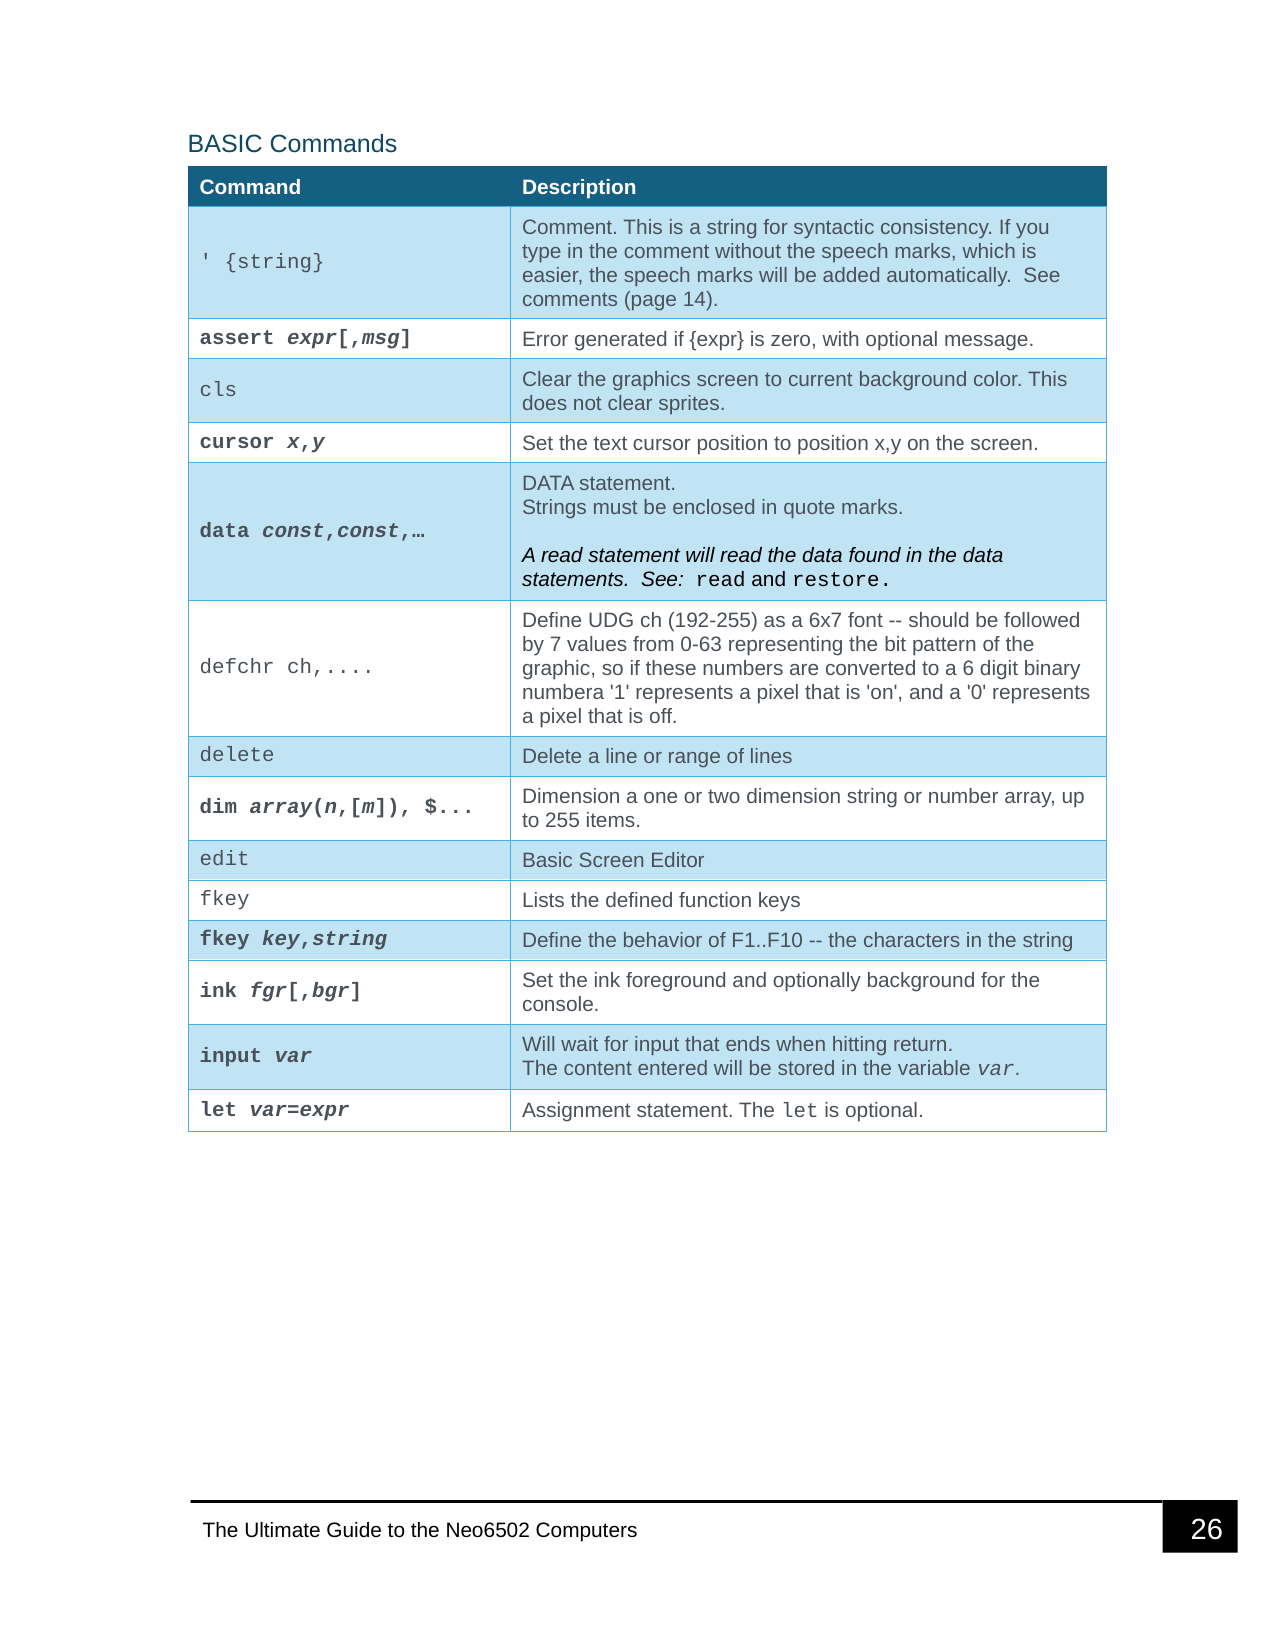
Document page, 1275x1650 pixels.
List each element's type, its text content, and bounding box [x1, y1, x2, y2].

subtitle BASIC Commands [187, 129, 1162, 158]
table_cell defchr ch,.... [189, 601, 510, 736]
table_cell Lists the defined function keys [511, 881, 1106, 919]
table_cell Error generated if {expr} is zero, with optional message. [511, 319, 1106, 358]
table_cell input var [189, 1025, 510, 1089]
table_cell Set the text cursor position to position x,y on the screen. [511, 423, 1106, 462]
table_cell Define UDG ch (192-255) as a 6x7 font -- should be followed by 7 values from 0-63 representing the bit pattern of the graphic, so if these numbers are converted to a 6 digit binary numbera '1' represents a pixel that is 'on', and a '0' represents a pixel that is off. [511, 601, 1106, 736]
table_cell Define the behavior of F1..F10 -- the characters in the string [511, 921, 1106, 959]
table_cell cls [189, 359, 510, 422]
table_cell dim array(n,[m]), $... [189, 777, 510, 839]
table_cell Dimension a one or two dimension string or number array, up to 255 items. [511, 777, 1106, 839]
table_cell let var=expr [189, 1090, 510, 1131]
table_cell Clear the graphics screen to current background color. This does not clear sprites. [511, 359, 1106, 422]
table_cell assert expr[,msg] [189, 319, 510, 358]
table_cell Set the ink foreground and optionally background for the console. [511, 961, 1106, 1023]
table_cell Comment. This is a string for syntactic consistency. If you type in the comment without the speech marks, which is easier, the speech marks will be added automatically. See comments (page 12). [511, 207, 1106, 318]
table_header Description [511, 167, 1106, 206]
table_cell Assignment statement. The let is optional. [511, 1090, 1106, 1131]
table_header Command [189, 167, 510, 206]
table_cell fkey key,string [189, 921, 510, 959]
table_cell ink fgr[,bgr] [189, 961, 510, 1023]
table_cell Delete a line or range of lines [511, 737, 1106, 776]
table_cell Basic Screen Editor [511, 841, 1106, 879]
table_cell delete [189, 737, 510, 776]
table_cell edit [189, 841, 510, 879]
table_cell ' {string} [189, 207, 510, 318]
table_cell cursor x,y [189, 423, 510, 462]
table_cell DATA statement. Strings must be enclosed in quote marks. A read statement will read the data found in the data statements. See: read and restore. [511, 463, 1106, 600]
table_cell fkey [189, 881, 510, 919]
table_cell Will wait for input that ends when hitting return. The content entered will be stored in the variable var. [511, 1025, 1106, 1089]
table_cell data const,const,… [189, 463, 510, 600]
